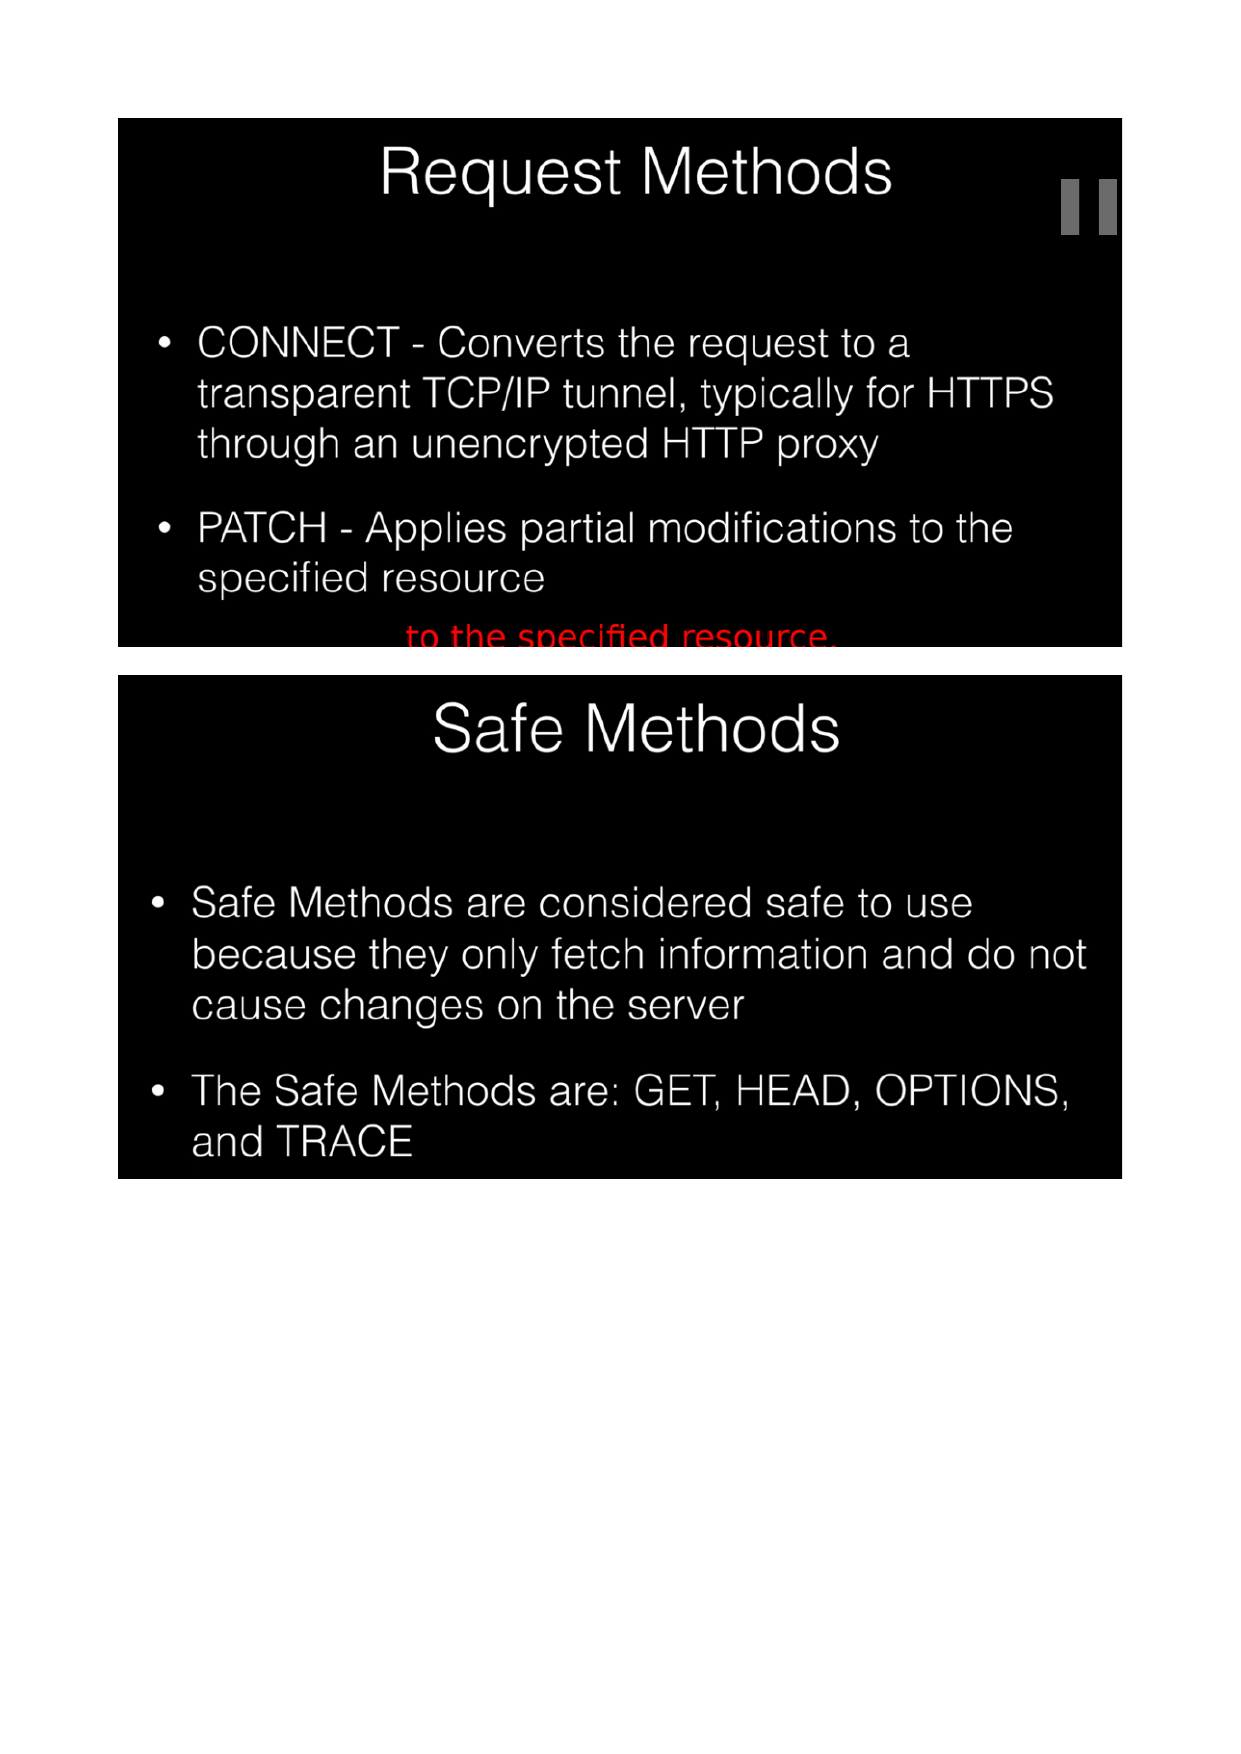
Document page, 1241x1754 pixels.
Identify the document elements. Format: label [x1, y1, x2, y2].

picture [118, 675, 1123, 1179]
picture [118, 118, 1123, 647]
